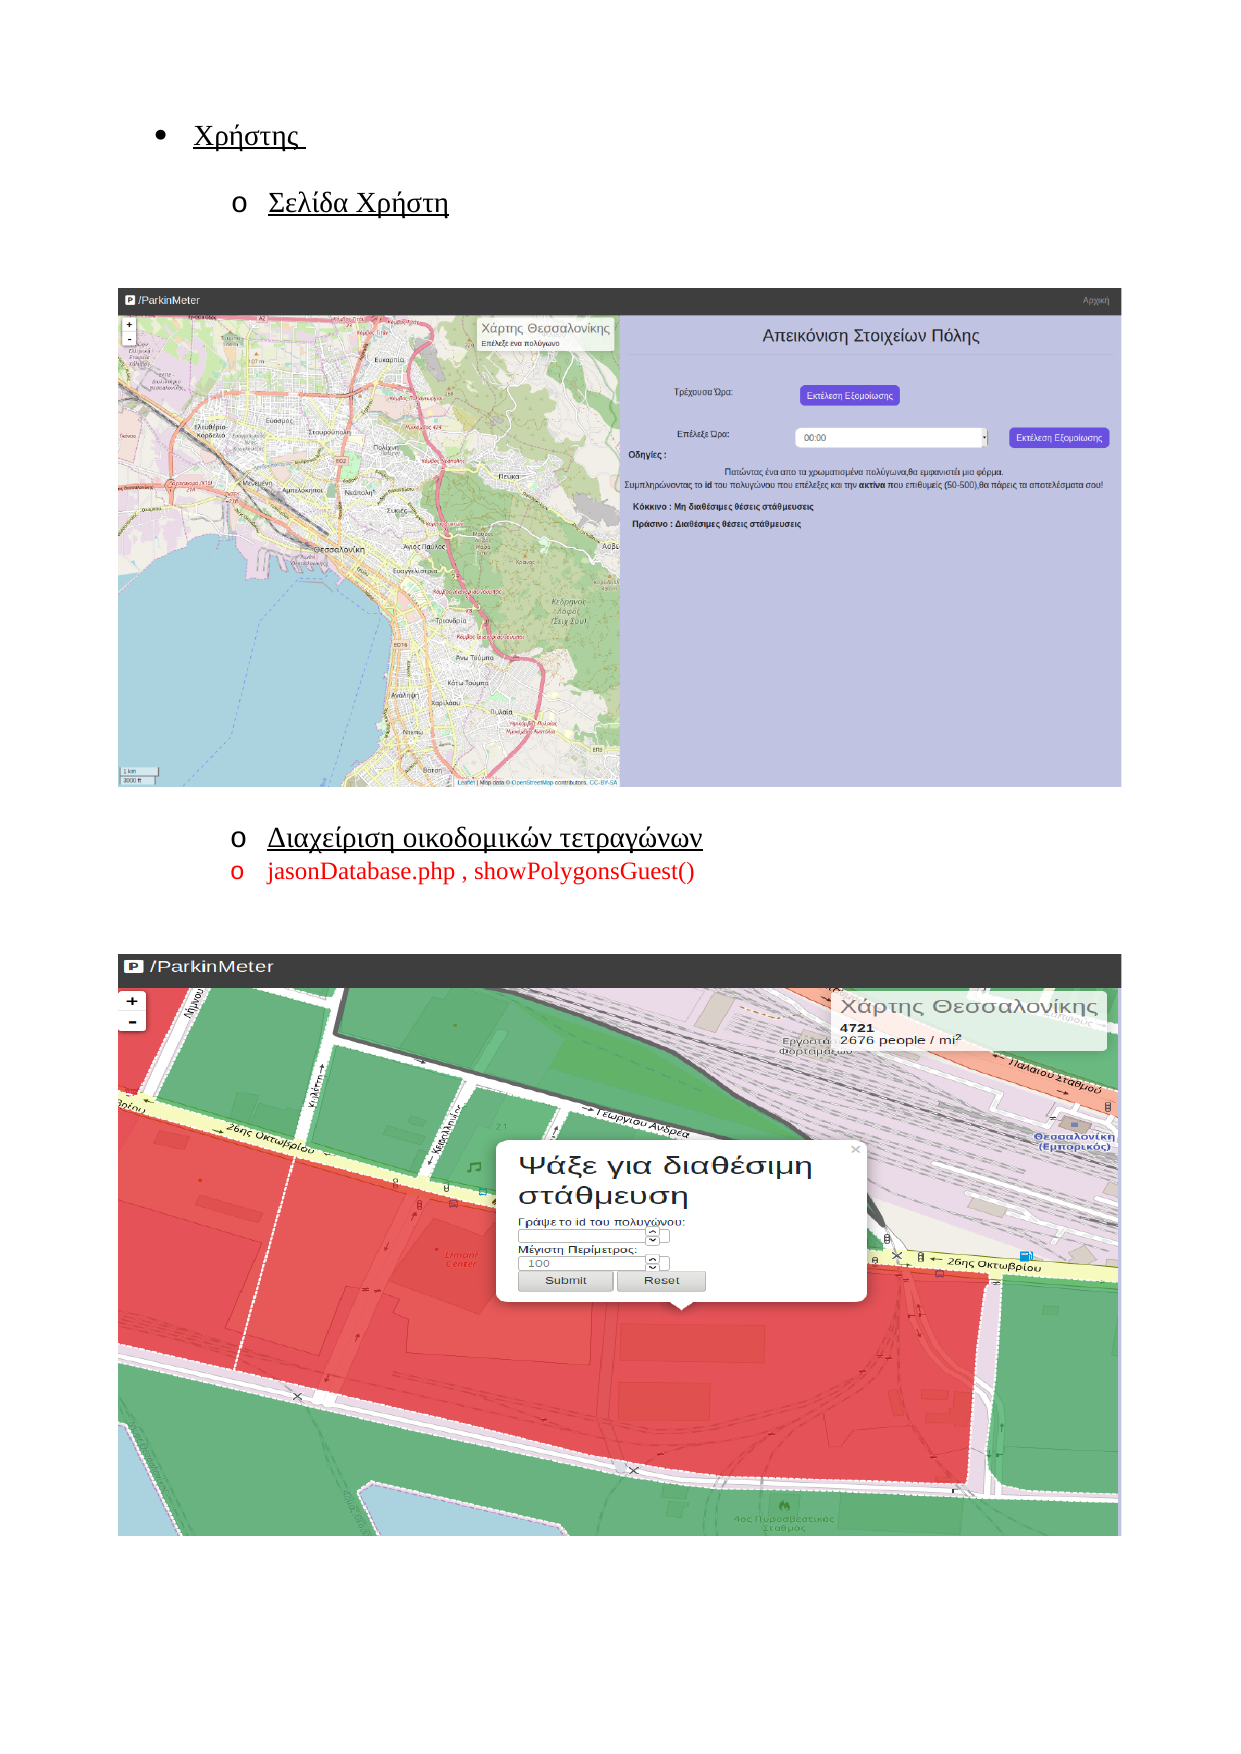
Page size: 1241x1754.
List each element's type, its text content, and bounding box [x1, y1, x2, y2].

list Χρήστης [156, 118, 1122, 152]
list jasonDatabase.php , showPolygonsGuest() [229, 856, 1122, 887]
list Σελίδα Χρήστη [231, 185, 1122, 221]
list Διαχείριση οικοδομικών τετραγώνων [229, 820, 1122, 856]
